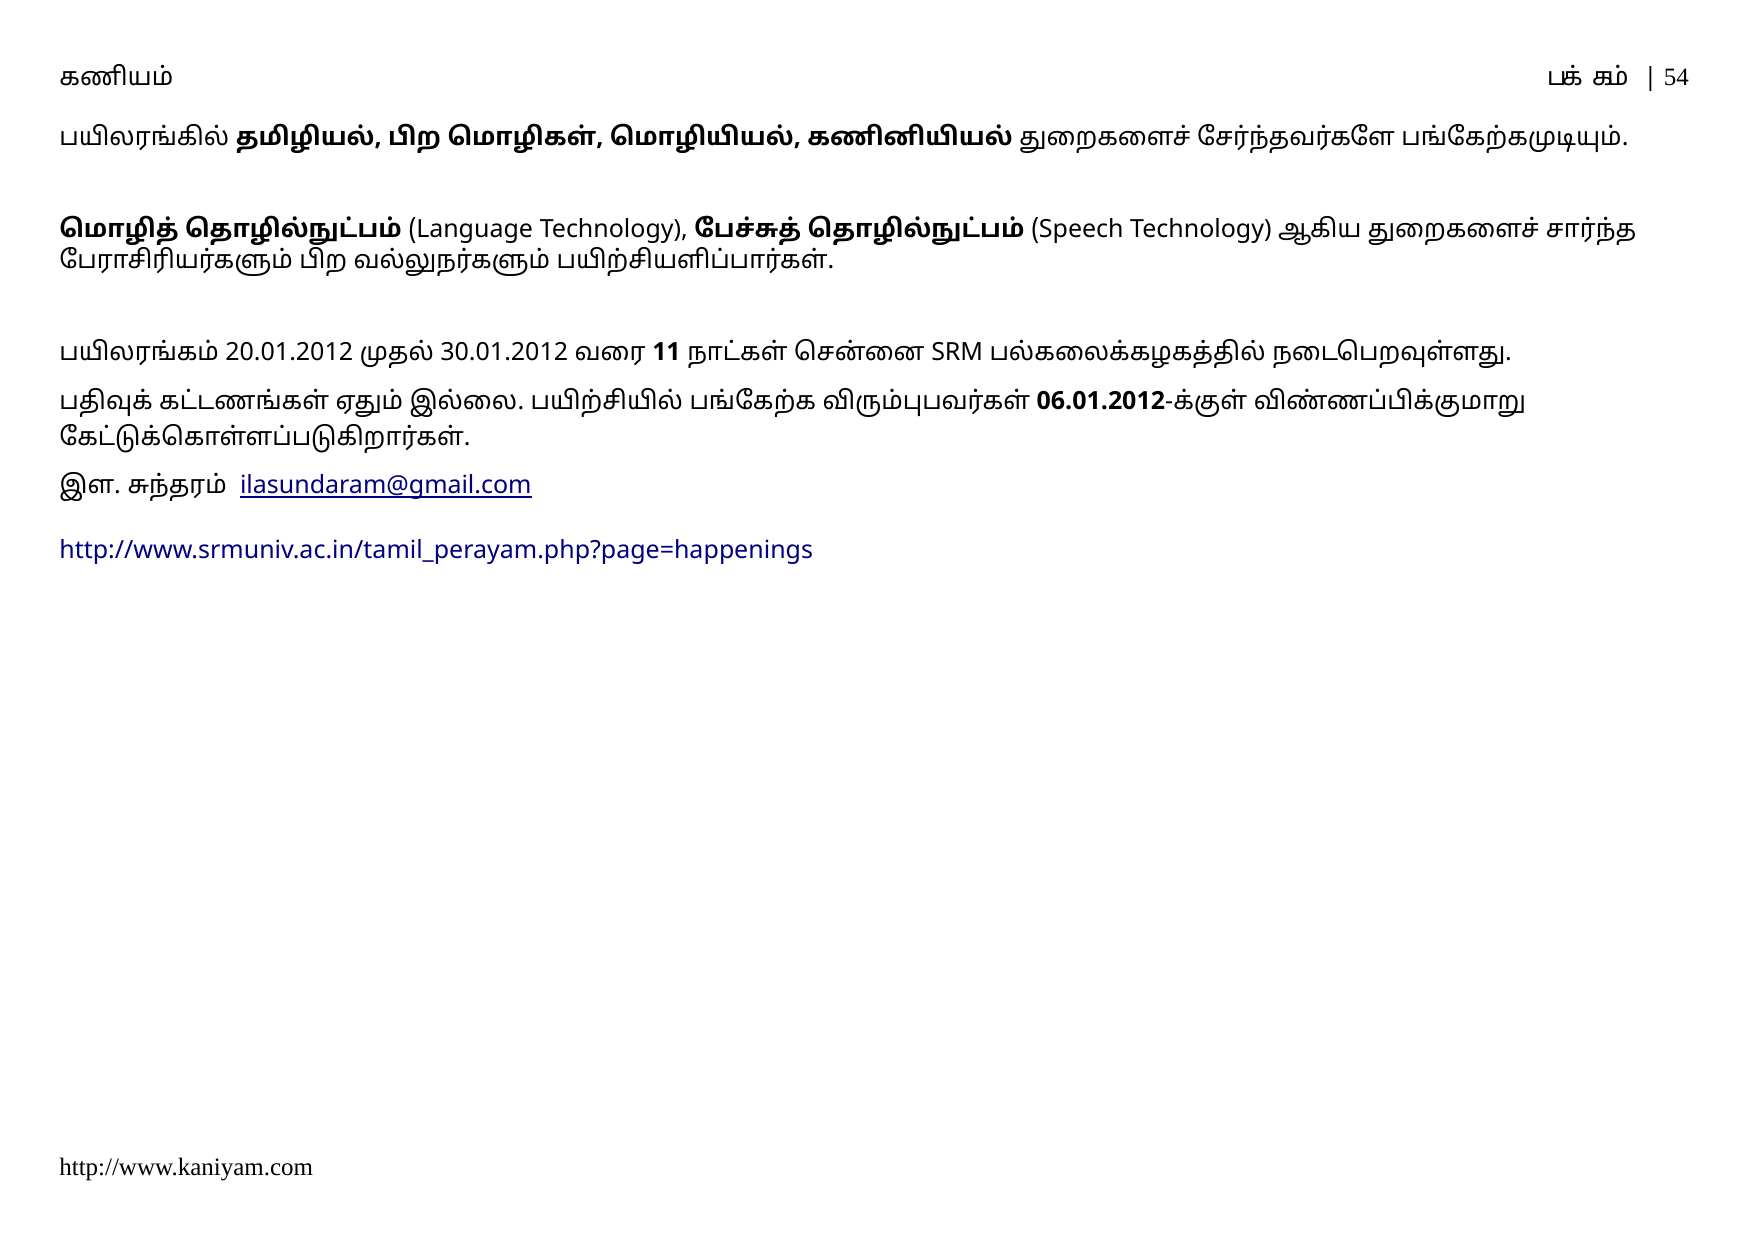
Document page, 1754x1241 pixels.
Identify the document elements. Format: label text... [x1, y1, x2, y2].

text பதிவுக் கட்டணங்கள் ஏதும் இல்லை. பயிற்சியில் பங்கேற்க விரும்புபவர்கள் 06.01.2012-க்குள் விண்ணப்பிக்குமாறு கேட்டுக்கொள்ளப்படுகிறார்கள். [59, 382, 1695, 454]
text பயிலரங்கில் தமிழியல், பிற மொழிகள், மொழியியல், கணினியியல் துறைகளைச் சேர்ந்தவர்களே பங்கேற்கமுடியும். [59, 118, 1695, 154]
text மொழித் தொழில்நுட்பம் (Language Technology), பேச்சுத் தொழில்நுட்பம் (Speech Technology) ஆகிய துறைகளைச் சார்ந்த பேராசிரியர்களும் பிற வல்லுநர்களும் பயிற்சியளிப்பார்கள். [59, 211, 1695, 278]
text இள. சுந்தரம் ilasundaram@gmail.com [59, 467, 1695, 532]
text http://www.srmuniv.ac.in/tamil_perayam.php?page=happenings [59, 532, 1695, 594]
text பயிலரங்கம் 20.01.2012 முதல் 30.01.2012 வரை 11 நாட்கள் சென்னை SRM பல்கலைக்கழகத்தில் நடைபெறவுள்ளது. [59, 334, 1695, 370]
